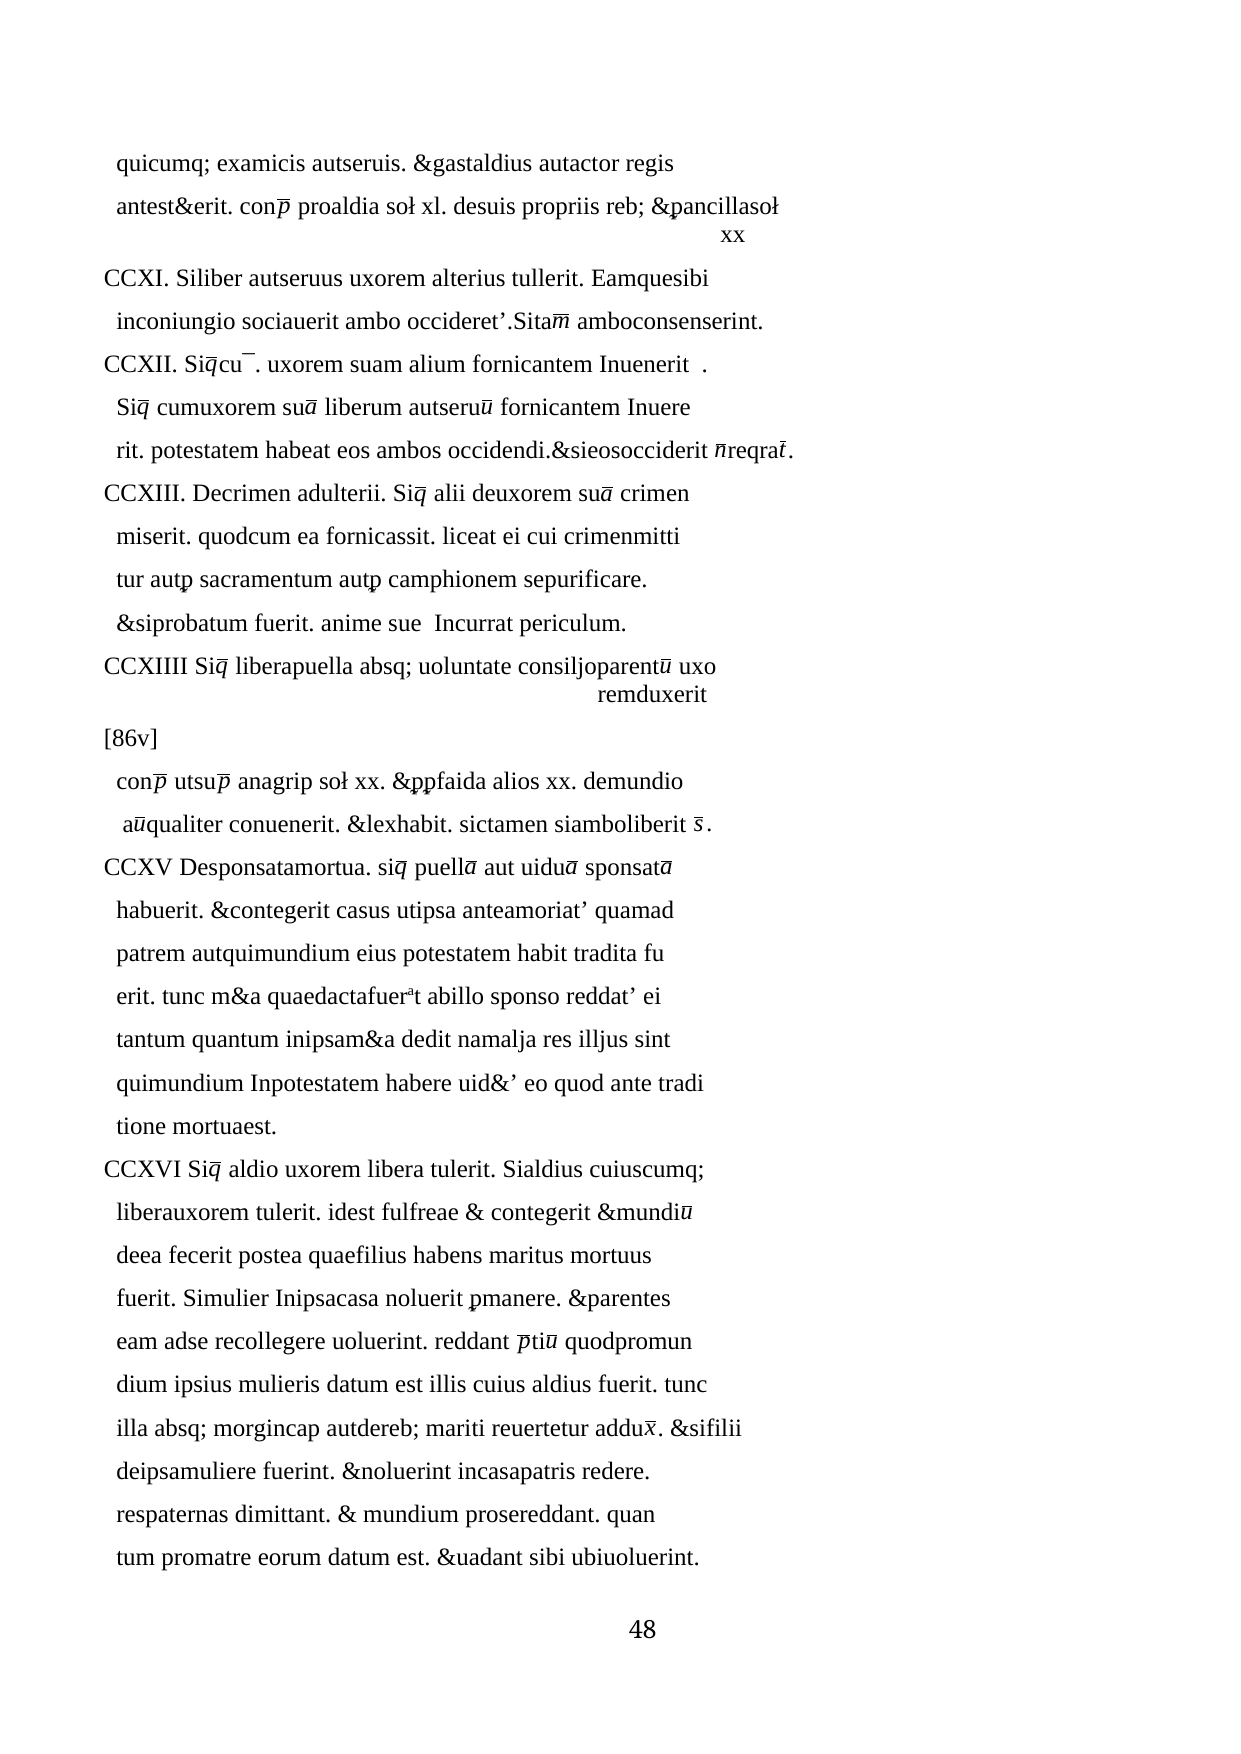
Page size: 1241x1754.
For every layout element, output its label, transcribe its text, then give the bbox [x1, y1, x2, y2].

text habuerit. &contegerit casus utipsa anteamoriat’ quamad [103, 895, 1211, 924]
text xx [103, 219, 1211, 248]
text miserit. quodcum ea fornicassit. liceat ei cui crimenmitti [103, 521, 1211, 550]
text quicumq; examicis autseruis. &gastaldius autactor regis [103, 148, 1211, 176]
text dium ipsius mulieris datum est illis cuius aldius fuerit. tunc [103, 1369, 1211, 1398]
text Si cumuxorem su liberum autseru fornicantem Inuere [103, 392, 1211, 421]
text [86v] [103, 723, 1211, 751]
text deea fecerit postea quaefilius habens maritus mortuus [103, 1240, 1211, 1269]
text CCXI. Siliber autseruus uxorem alterius tullerit. Eamquesibi [103, 263, 1211, 291]
text patrem autquimundium eius potestatem habit tradita fu [103, 938, 1211, 967]
text erit. tunc m&a quaedactafuerat abillo sponso reddat’ ei [103, 981, 1211, 1010]
text fuerit. Simulier Inipsacasa noluerit ᵱmanere. &parentes [103, 1283, 1211, 1312]
text CCXII. Sicu¯. uxorem suam alium fornicantem Inuenerit . [103, 349, 1211, 378]
text deipsamuliere fuerint. &noluerint incasapatris redere. [103, 1456, 1211, 1484]
text tantum quantum inipsam&a dedit namalja res illjus sint [103, 1024, 1211, 1053]
text illa absq; morgincap autdereb; mariti reuertetur addu. &sifilii [103, 1413, 1211, 1441]
text tum promatre eorum datum est. &uadant sibi ubiuoluerint. [103, 1542, 1211, 1571]
text rit. potestatem habeat eos ambos occidendi.&sieosocciderit reqra. [103, 435, 1211, 464]
text tur autᵱ sacramentum autᵱ camphionem sepurificare. [103, 564, 1211, 593]
text CCXVI Si aldio uxorem libera tulerit. Sialdius cuiuscumq; [103, 1154, 1211, 1183]
text inconiungio sociauerit ambo occideret’.Sita amboconsenserint. [103, 306, 1211, 334]
text CCXIII. Decrimen adulterii. Si alii deuxorem su crimen [103, 478, 1211, 507]
text respaternas dimittant. & mundium prosereddant. quan [103, 1499, 1211, 1528]
text CCXIIII Si liberapuella absq; uoluntate consiljoparent uxo [103, 651, 1211, 679]
text liberauxorem tulerit. idest fulfreae & contegerit &mundi [103, 1197, 1211, 1226]
text tione mortuaest. [103, 1111, 1211, 1139]
text quimundium Inpotestatem habere uid&’ eo quod ante tradi [103, 1068, 1211, 1096]
text eam adse recollegere uoluerint. reddant ti quodpromun [103, 1326, 1211, 1355]
text remduxerit [103, 679, 1211, 708]
text antest&erit. con proaldia soł xl. desuis propriis reb; &ᵱancillasoł [103, 191, 1211, 219]
text CCXV Desponsatamortua. si puell aut uidu sponsat [103, 852, 1211, 881]
text &siprobatum fuerit. anime sue Incurrat periculum. [103, 608, 1211, 636]
text aqualiter conuenerit. &lexhabit. sictamen siamboliberit [103, 809, 1211, 838]
text con utsu anagrip soł xx. &ᵱᵱfaida alios xx. demundio [103, 766, 1211, 794]
